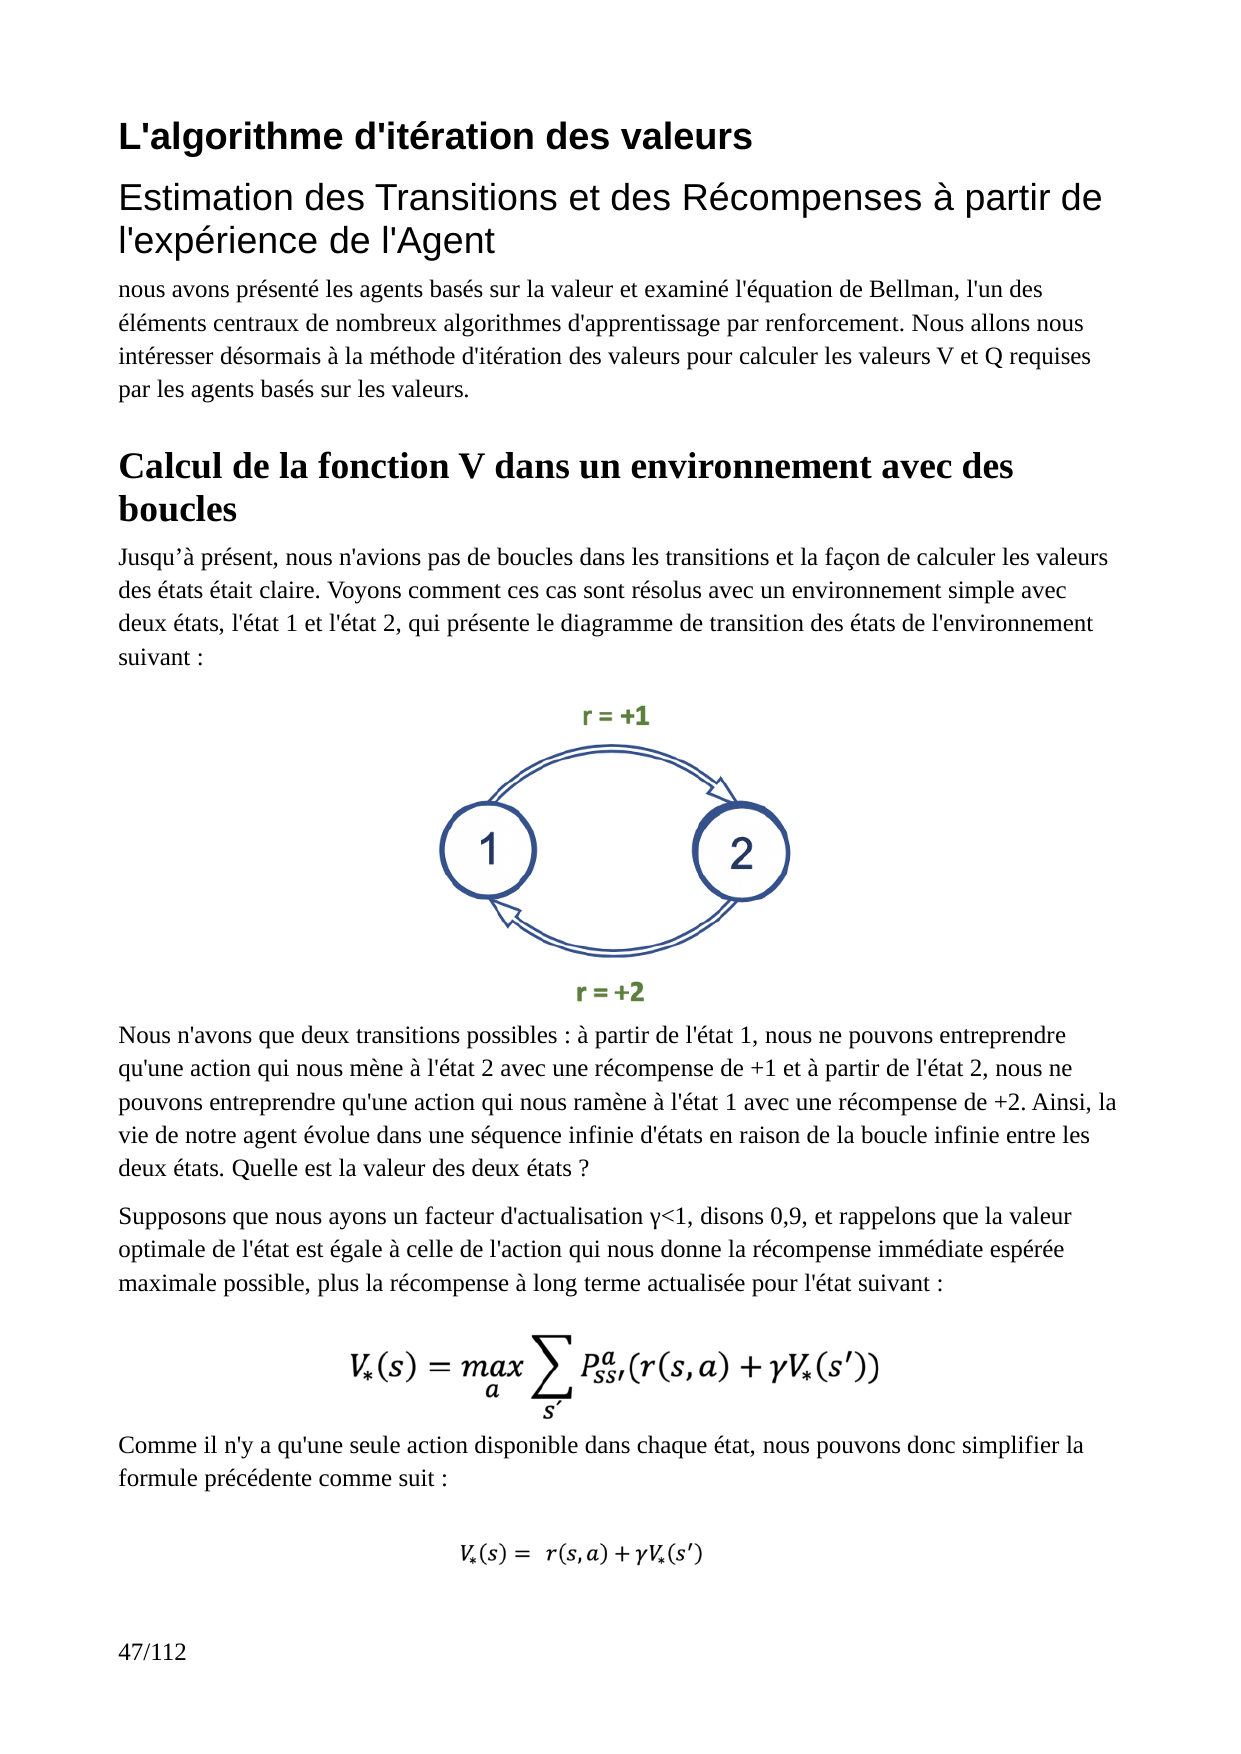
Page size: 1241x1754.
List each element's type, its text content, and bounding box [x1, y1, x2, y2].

subtitle Calcul de la fonction V dans un environnement avec des boucles [118, 443, 1122, 529]
text Jusqu’à présent, nous n'avions pas de boucles dans les transitions et la façon de calculer les valeurs des états était claire. Voyons comment ces cas sont résolus avec un environnement simple avec deux états, l'état 1 et l'état 2, qui présente le diagramme de transition des états de l'environnement suivant : [118, 541, 1122, 671]
picture [118, 689, 1123, 1016]
subtitle L'algorithme d'itération des valeurs [118, 113, 1122, 157]
text Nous n'avons que deux transitions possibles : à partir de l'état 1, nous ne pouvons entreprendre qu'une action qui nous mène à l'état 2 avec une récompense de +1 et à partir de l'état 2, nous ne pouvons entreprendre qu'une action qui nous ramène à l'état 1 avec une récompense de +2. Ainsi, la vie de notre agent évolue dans une séquence infinie d'états en raison de la boucle infinie entre les deux états. Quelle est la valeur des deux états ? [118, 1016, 1122, 1182]
picture [272, 1511, 968, 1587]
text Comme il n'y a qu'une seule action disponible dans chaque état, nous pouvons donc simplifier la formule précédente comme suit : [118, 1426, 1122, 1492]
picture [118, 1315, 1123, 1426]
text Supposons que nous ayons un facteur d'actualisation γ<1, disons 0,9, et rappelons que la valeur optimale de l'état est égale à celle de l'action qui nous donne la récompense immédiate espérée maximale possible, plus la récompense à long terme actualisée pour l'état suivant : [118, 1201, 1122, 1297]
subtitle Estimation des Transitions et des Récompenses à partir de l'expérience de l'Agent [118, 176, 1122, 262]
text nous avons présenté les agents basés sur la valeur et examiné l'équation de Bellman, l'un des éléments centraux de nombreux algorithmes d'apprentissage par renforcement. Nous allons nous intéresser désormais à la méthode d'itération des valeurs pour calculer les valeurs V et Q requises par les agents basés sur les valeurs. [118, 274, 1122, 403]
